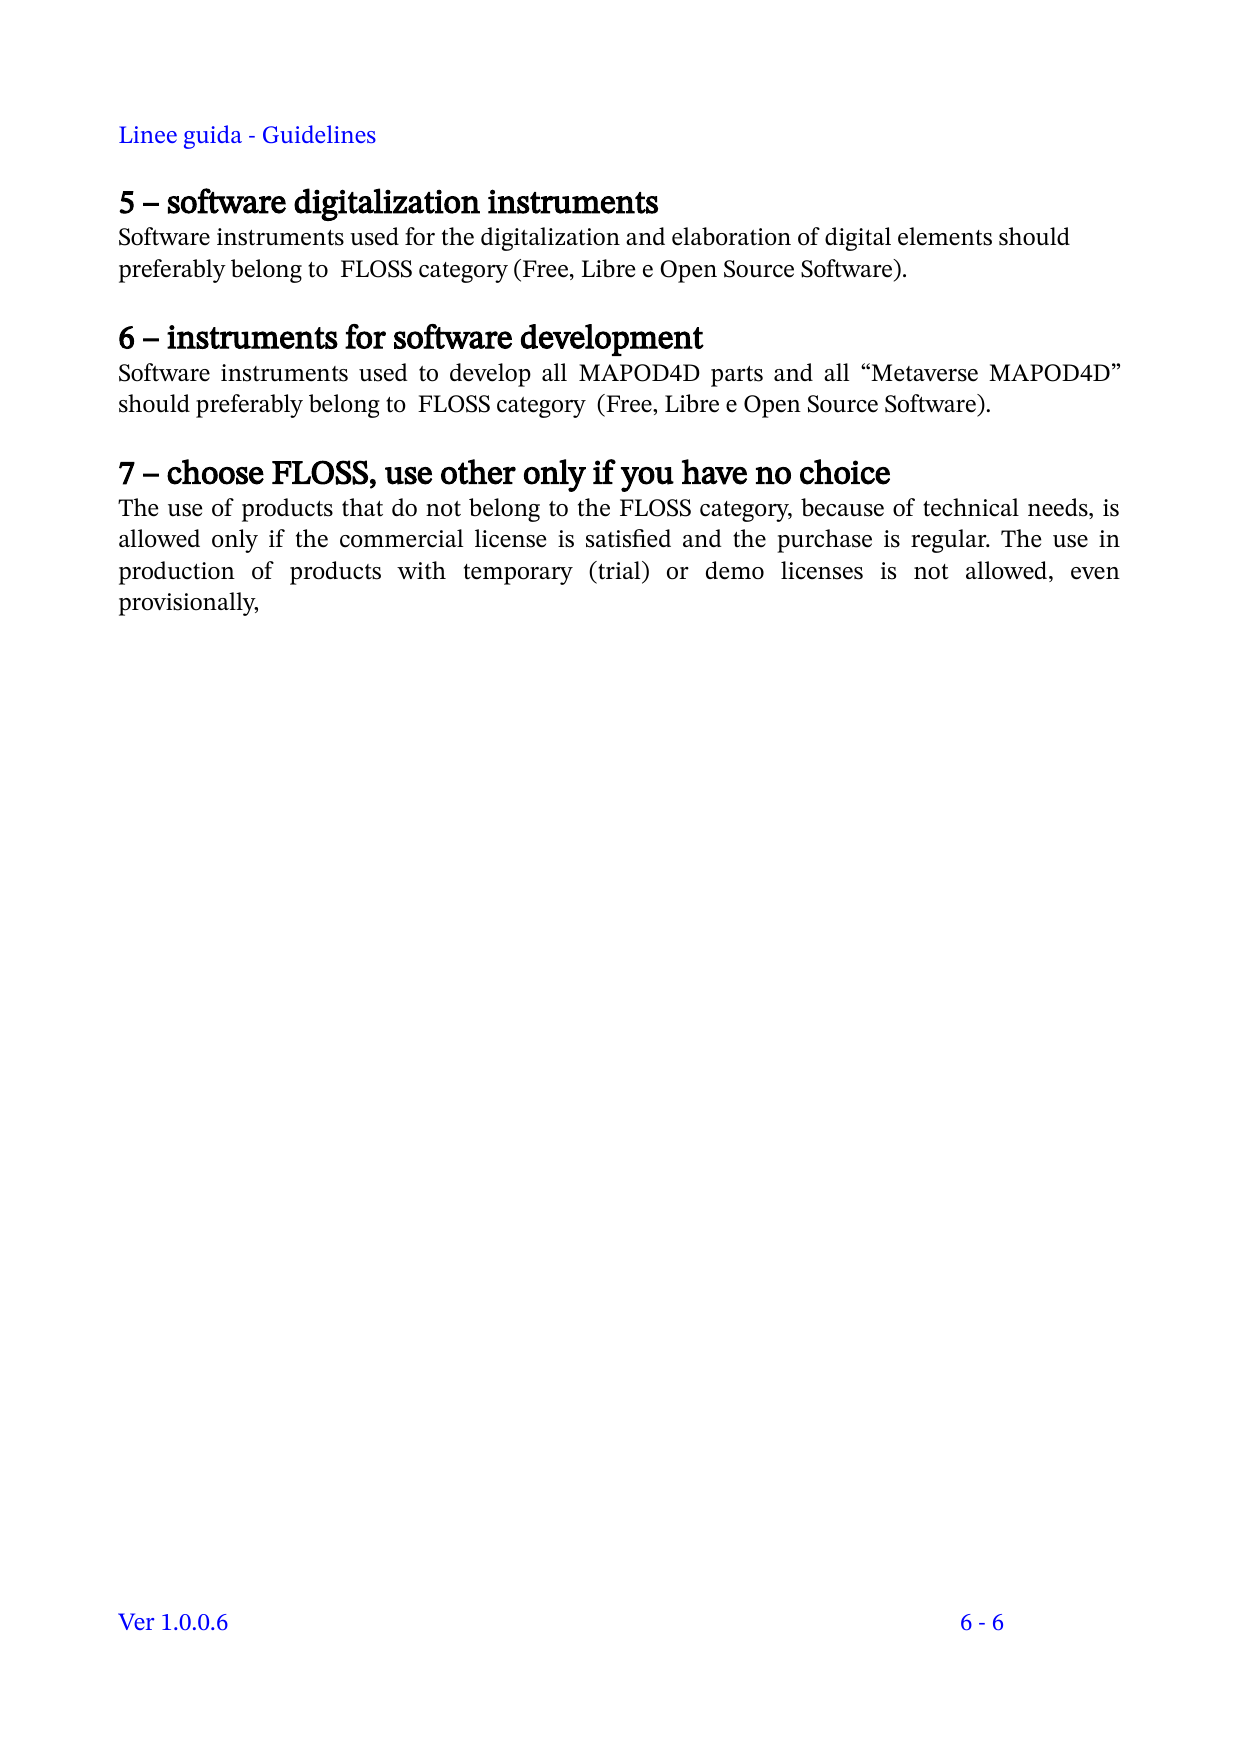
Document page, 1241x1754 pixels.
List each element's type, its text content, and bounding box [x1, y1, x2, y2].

text The use of products that do not belong to the FLOSS category, because of technical needs, is allowed only if the commercial license is satisfied and the purchase is regular. The use in production of products with temporary (trial) or demo licenses is not allowed, even provisionally, [118, 491, 1122, 616]
text 5 – software digitalization instruments [118, 179, 1122, 221]
text Software instruments used for the digitalization and elaboration of digital elements should preferably belong to FLOSS category (Free, Libre e Open Source Software). [118, 221, 1122, 283]
text 7 – choose FLOSS, use other only if you have no choice [118, 450, 1122, 491]
text Software instruments used to develop all MAPOD4D parts and all “Metaverse MAPOD4D” should preferably belong to FLOSS category (Free, Libre e Open Source Software). [118, 356, 1122, 418]
text 6 – instruments for software development [118, 314, 1122, 356]
